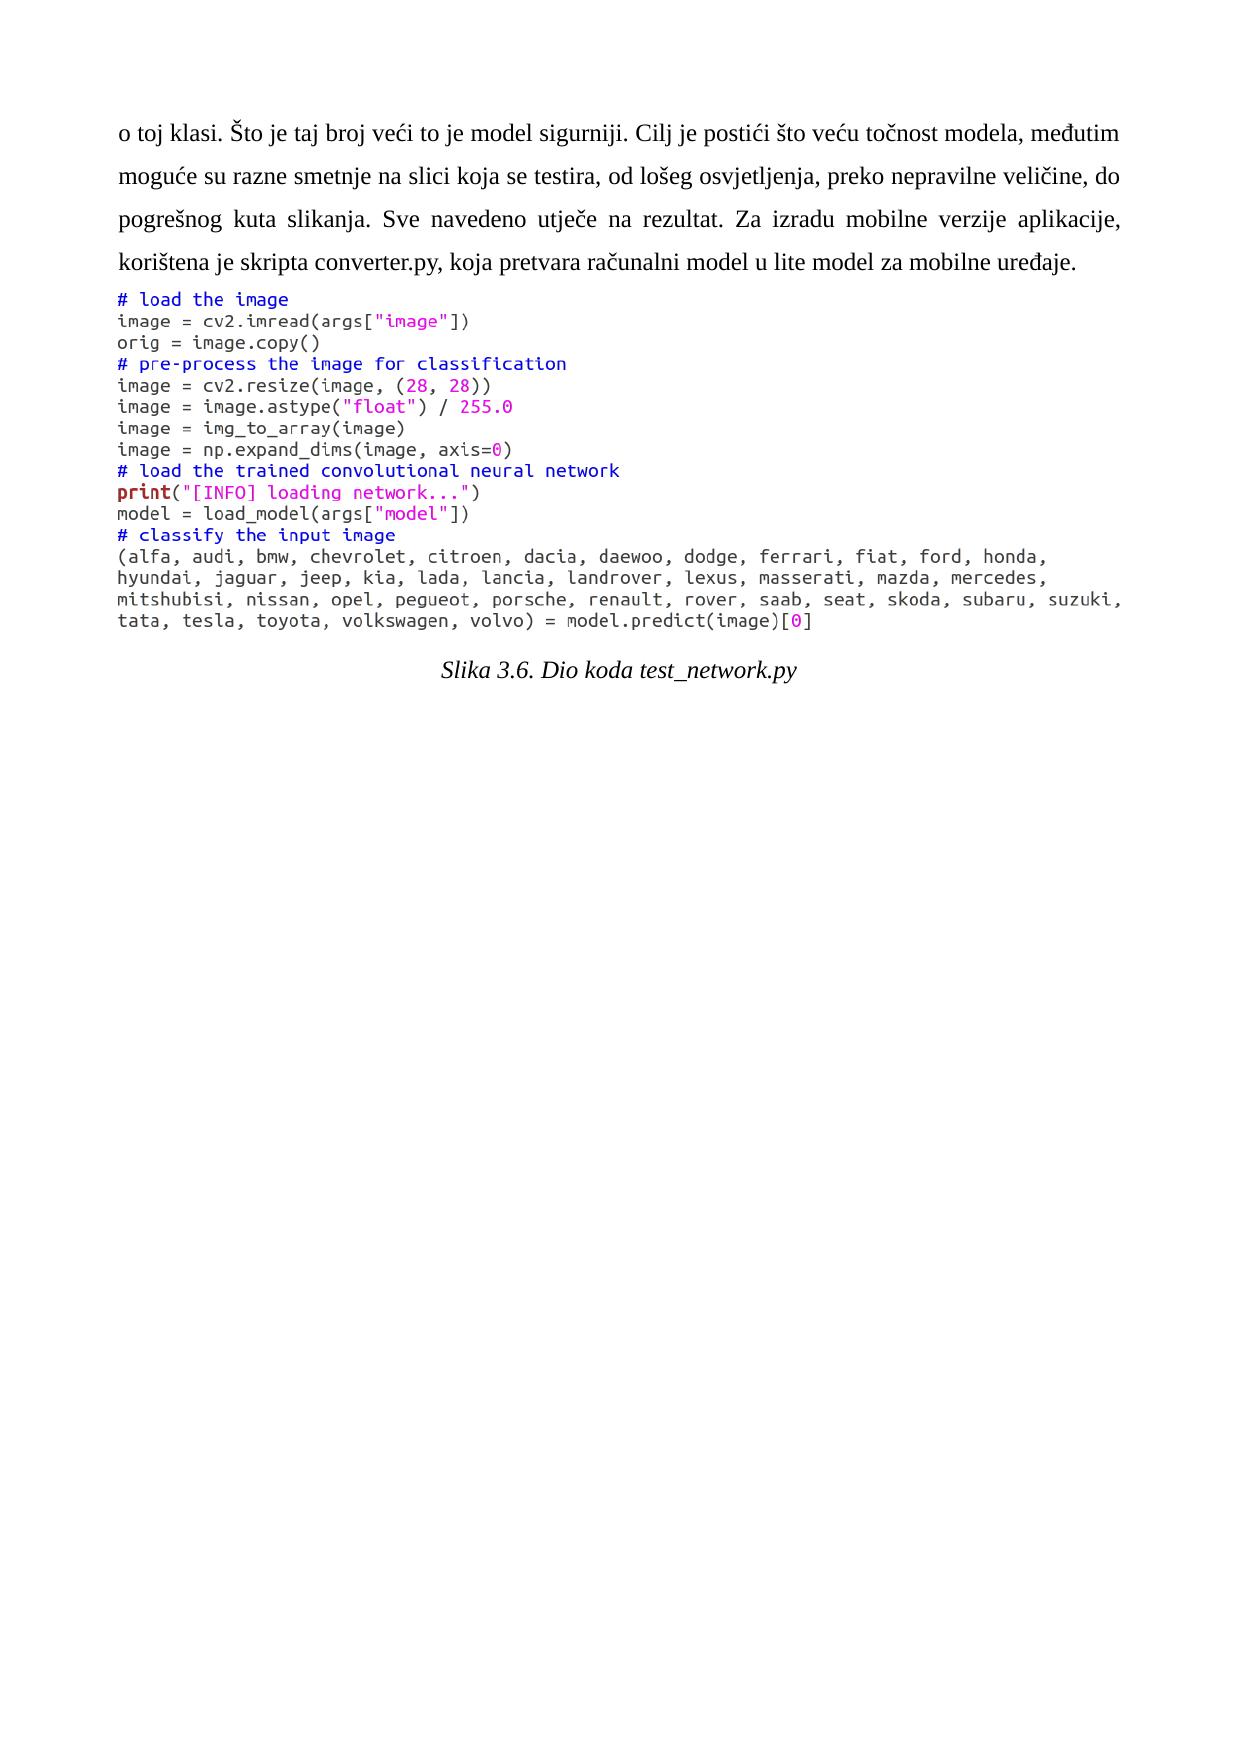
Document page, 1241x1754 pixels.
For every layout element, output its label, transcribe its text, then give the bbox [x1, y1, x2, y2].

text o toj klasi. Što je taj broj veći to je model sigurniji. Cilj je postići što veću točnost modela, međutim moguće su razne smetnje na slici koja se testira, od lošeg osvjetljenja, preko nepravilne veličine, do pogrešnog kuta slikanja. Sve navedeno utječe na rezultat. Za izradu mobilne verzije aplikacije, korištena je skripta converter.py, koja pretvara računalni model u lite model za mobilne uređaje. [118, 118, 1122, 276]
text Slika 3.6. Dio koda test_network.py [118, 641, 1122, 684]
picture [118, 290, 1123, 641]
